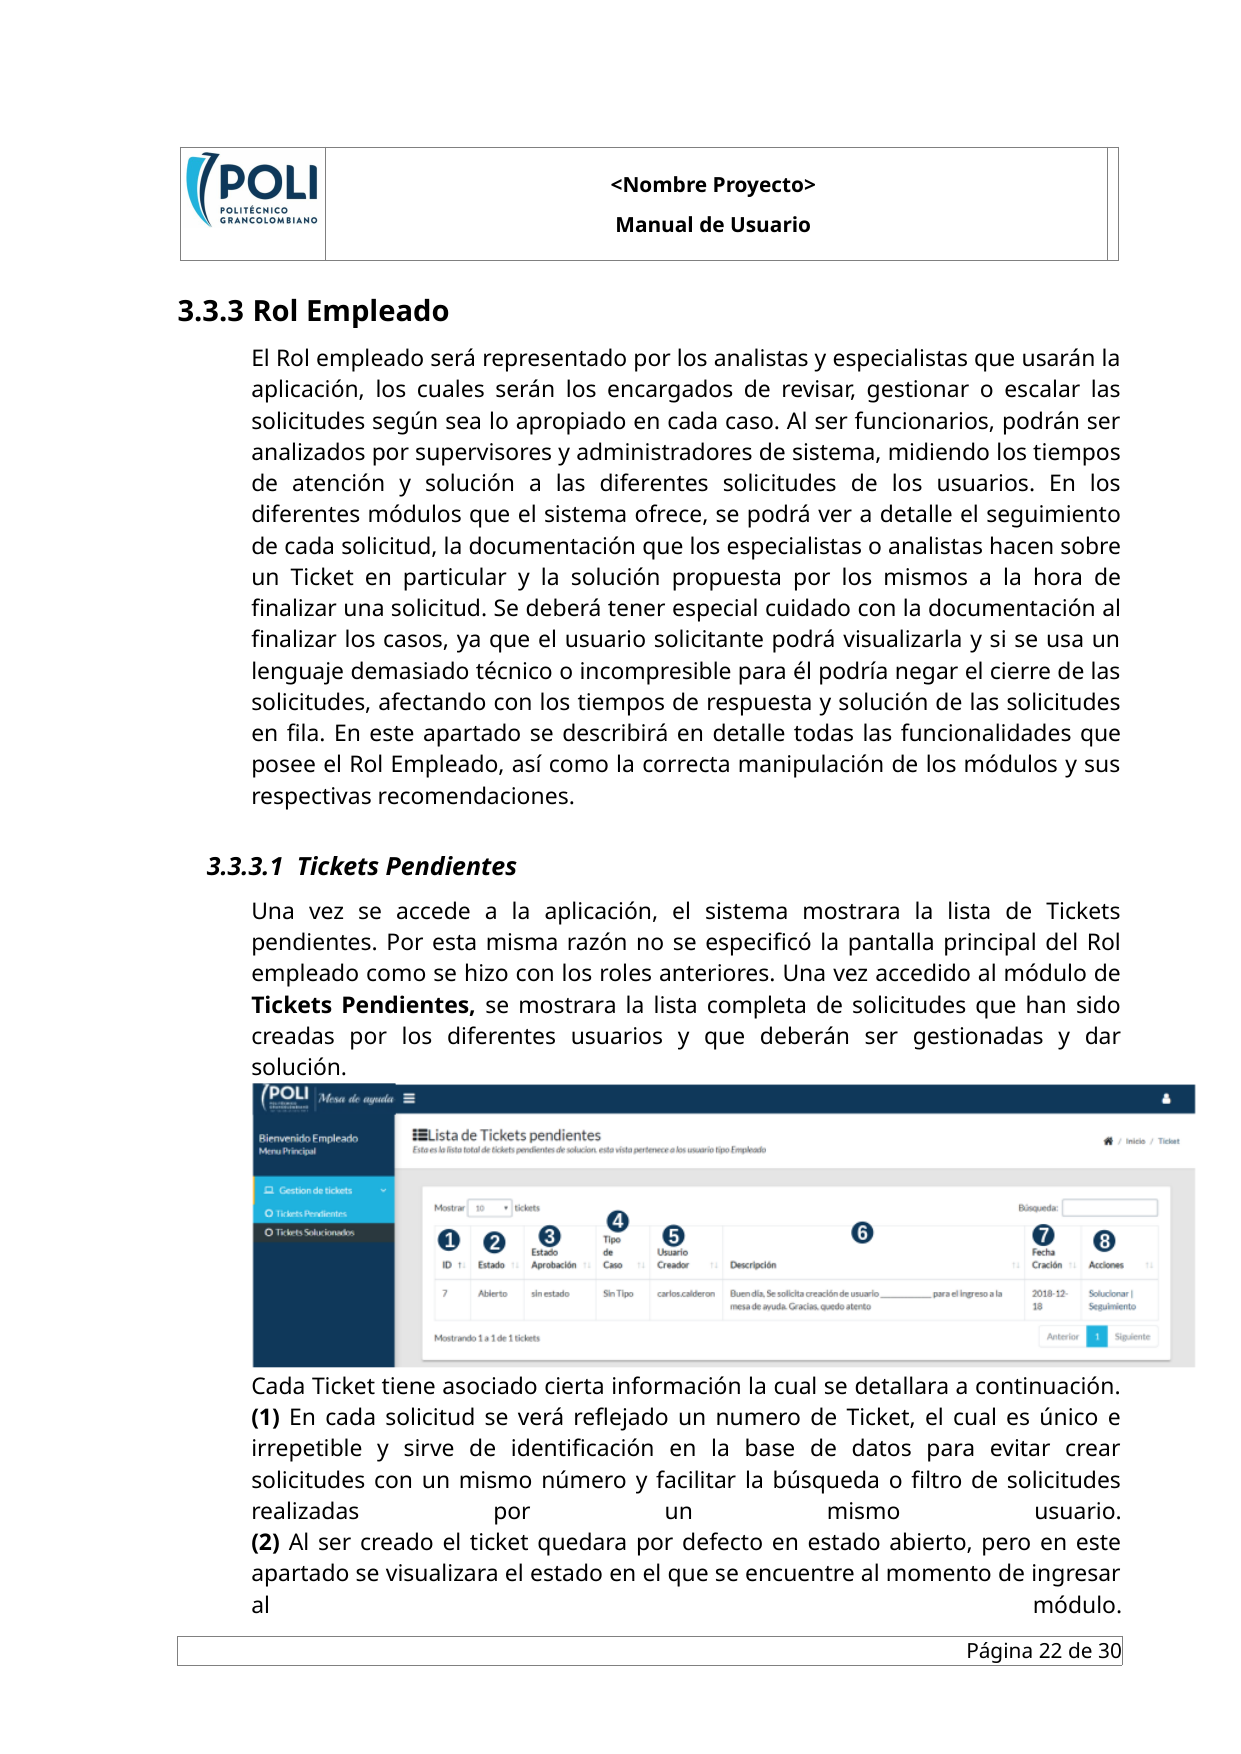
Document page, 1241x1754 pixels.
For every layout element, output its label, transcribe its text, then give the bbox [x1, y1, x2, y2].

text Una vez se accede a la aplicación, el sistema mostrara la lista de Tickets pendientes. Por esta misma razón no se especificó la pantalla principal del Rol empleado como se hizo con los roles anteriores. Una vez accedido al módulo de Tickets Pendientes, se mostrara la lista completa de solicitudes que han sido creadas por los diferentes usuarios y que deberán ser gestionadas y dar solución. Cada Ticket tiene asociado cierta información la cual se detallara a continuación. (1) En cada solicitud se verá reflejado un numero de Ticket, el cual es único e irrepetible y sirve de identificación en la base de datos para evitar crear solicitudes con un mismo número y facilitar la búsqueda o filtro de solicitudes realizadas por un mismo usuario. (2) Al ser creado el ticket quedara por defecto en estado abierto, pero en este apartado se visualizara el estado en el que se encuentre al momento de ingresar al módulo. [251, 895, 1122, 1620]
text El Rol empleado será representado por los analistas y especialistas que usarán la aplicación, los cuales serán los encargados de revisar, gestionar o escalar las solicitudes según sea lo apropiado en cada caso. Al ser funcionarios, podrán ser analizados por supervisores y administradores de sistema, midiendo los tiempos de atención y solución a las diferentes solicitudes de los usuarios. En los diferentes módulos que el sistema ofrece, se podrá ver a detalle el seguimiento de cada solicitud, la documentación que los especialistas o analistas hacen sobre un Ticket en particular y la solución propuesta por los mismos a la hora de finalizar una solicitud. Se deberá tener especial cuidado con la documentación al finalizar los casos, ya que el usuario solicitante podrá visualizarla y si se usa un lenguaje demasiado técnico o incompresible para él podría negar el cierre de las solicitudes, afectando con los tiempos de respuesta y solución de las solicitudes en fila. En este apartado se describirá en detalle todas las funcionalidades que posee el Rol Empleado, así como la correcta manipulación de los módulos y sus respectivas recomendaciones. [251, 342, 1122, 811]
subtitle Tickets Pendientes [207, 848, 1122, 882]
subtitle Rol Empleado [177, 290, 1122, 329]
